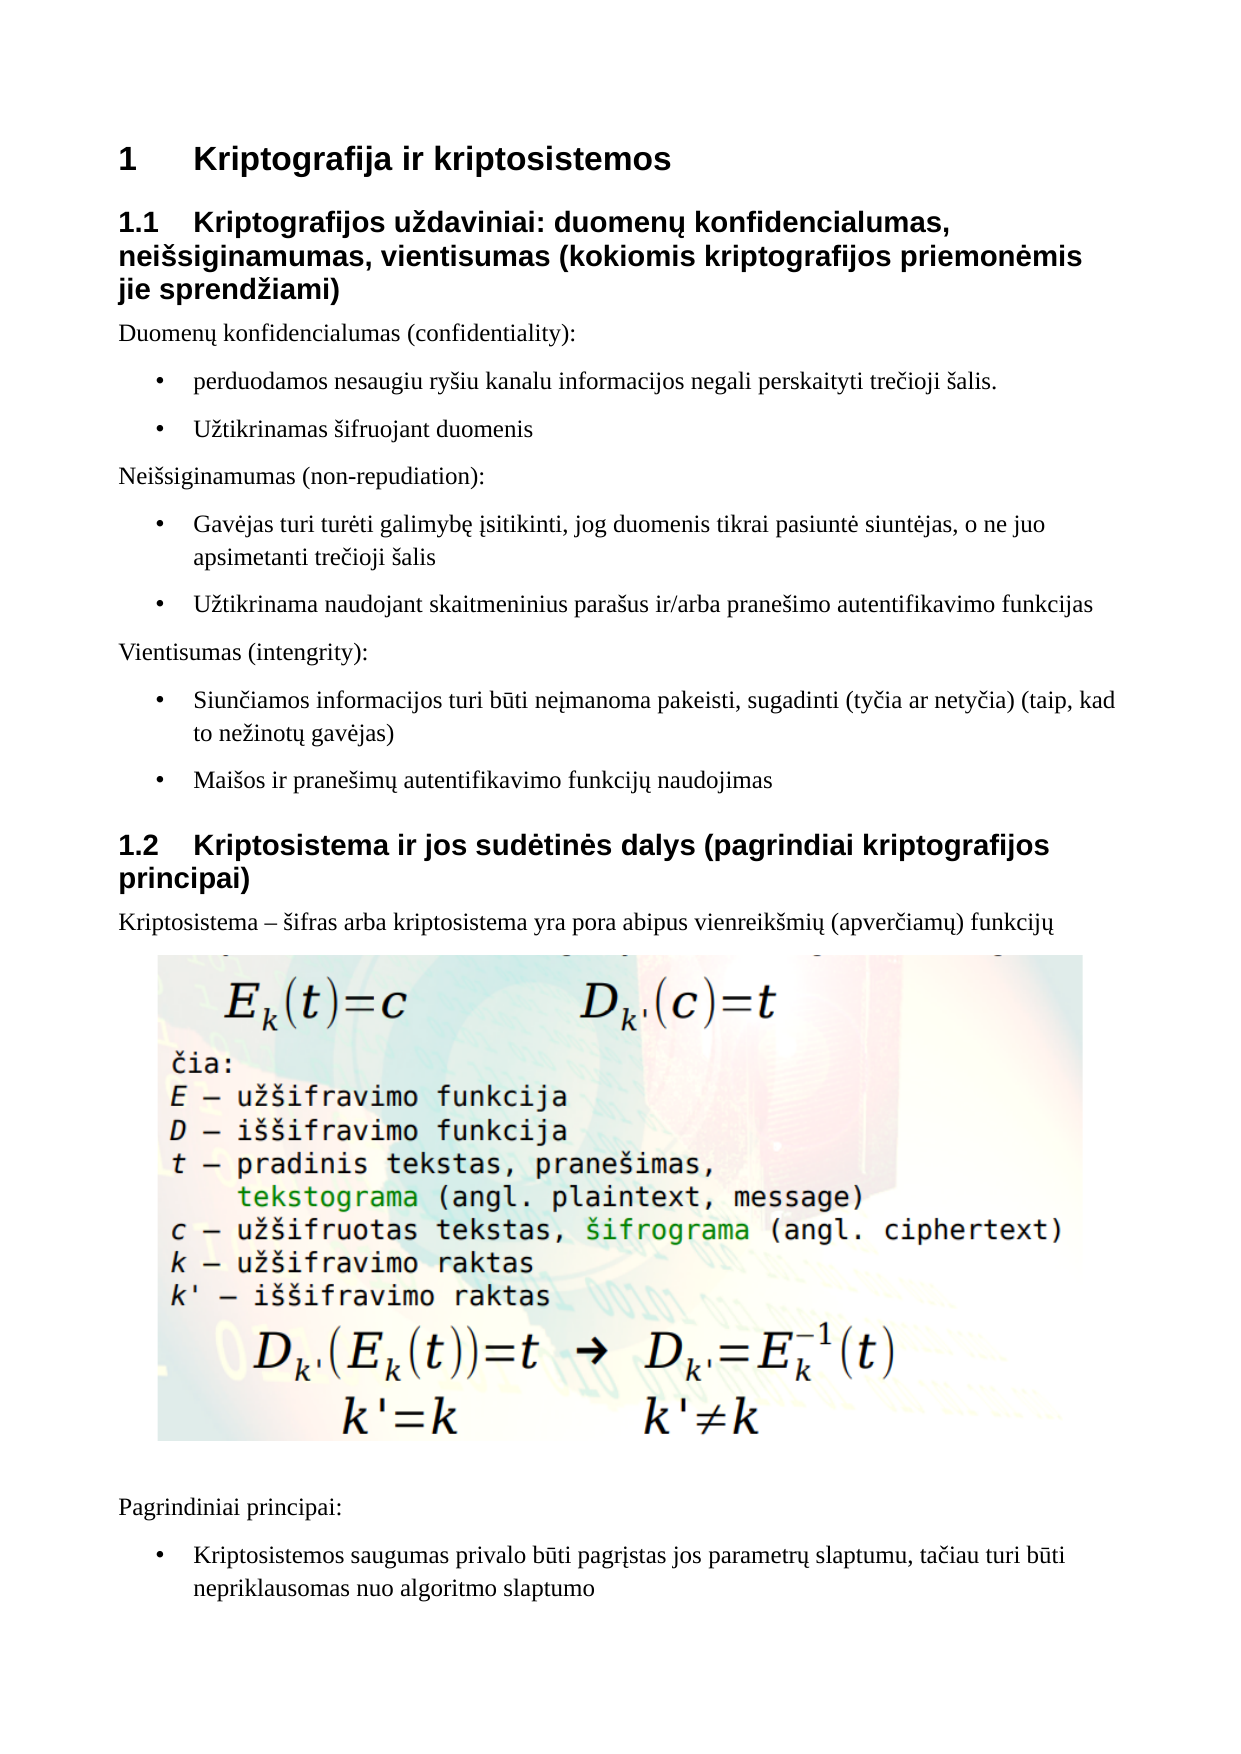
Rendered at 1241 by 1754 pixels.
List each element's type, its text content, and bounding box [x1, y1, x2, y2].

list Kriptosistemos saugumas privalo būti pagrįstas jos parametrų slaptumu, tačiau turi būti nepriklausomas nuo algoritmo slaptumo [156, 1540, 1122, 1602]
text Vientisumas (intengrity): [118, 637, 1122, 666]
list Užtikrinama naudojant skaitmeninius parašus ir/arba pranešimo autentifikavimo funkcijas [156, 589, 1122, 618]
list Maišos ir pranešimų autentifikavimo funkcijų naudojimas [156, 765, 1122, 794]
text Kriptosistema – šifras arba kriptosistema yra pora abipus vienreikšmių (apverčiamų) funkcijų [118, 907, 1122, 936]
list Siunčiamos informacijos turi būti neįmanoma pakeisti, sugadinti (tyčia ar netyčia) (taip, kad to nežinotų gavėjas) [156, 685, 1122, 746]
list Užtikrinamas šifruojant duomenis [156, 414, 1122, 442]
text Duomenų konfidencialumas (confidentiality): [118, 318, 1122, 347]
picture [157, 955, 1083, 1441]
text Pagrindiniai principai: [118, 1492, 1122, 1521]
subtitle Kriptografija ir kriptosistemos [118, 139, 1122, 178]
subtitle Kriptografijos uždaviniai: duomenų konfidencialumas, neišsiginamumas, vientisumas (kokiomis kriptografijos priemonėmis jie sprendžiami) [118, 205, 1122, 306]
subtitle Kriptosistema ir jos sudėtinės dalys (pagrindiai kriptografijos principai) [118, 827, 1122, 895]
text Neišsiginamumas (non-repudiation): [118, 461, 1122, 490]
list perduodamos nesaugiu ryšiu kanalu informacijos negali perskaityti trečioji šalis. [156, 366, 1122, 395]
list Gavėjas turi turėti galimybę įsitikinti, jog duomenis tikrai pasiuntė siuntėjas, o ne juo apsimetanti trečioji šalis [156, 509, 1122, 571]
